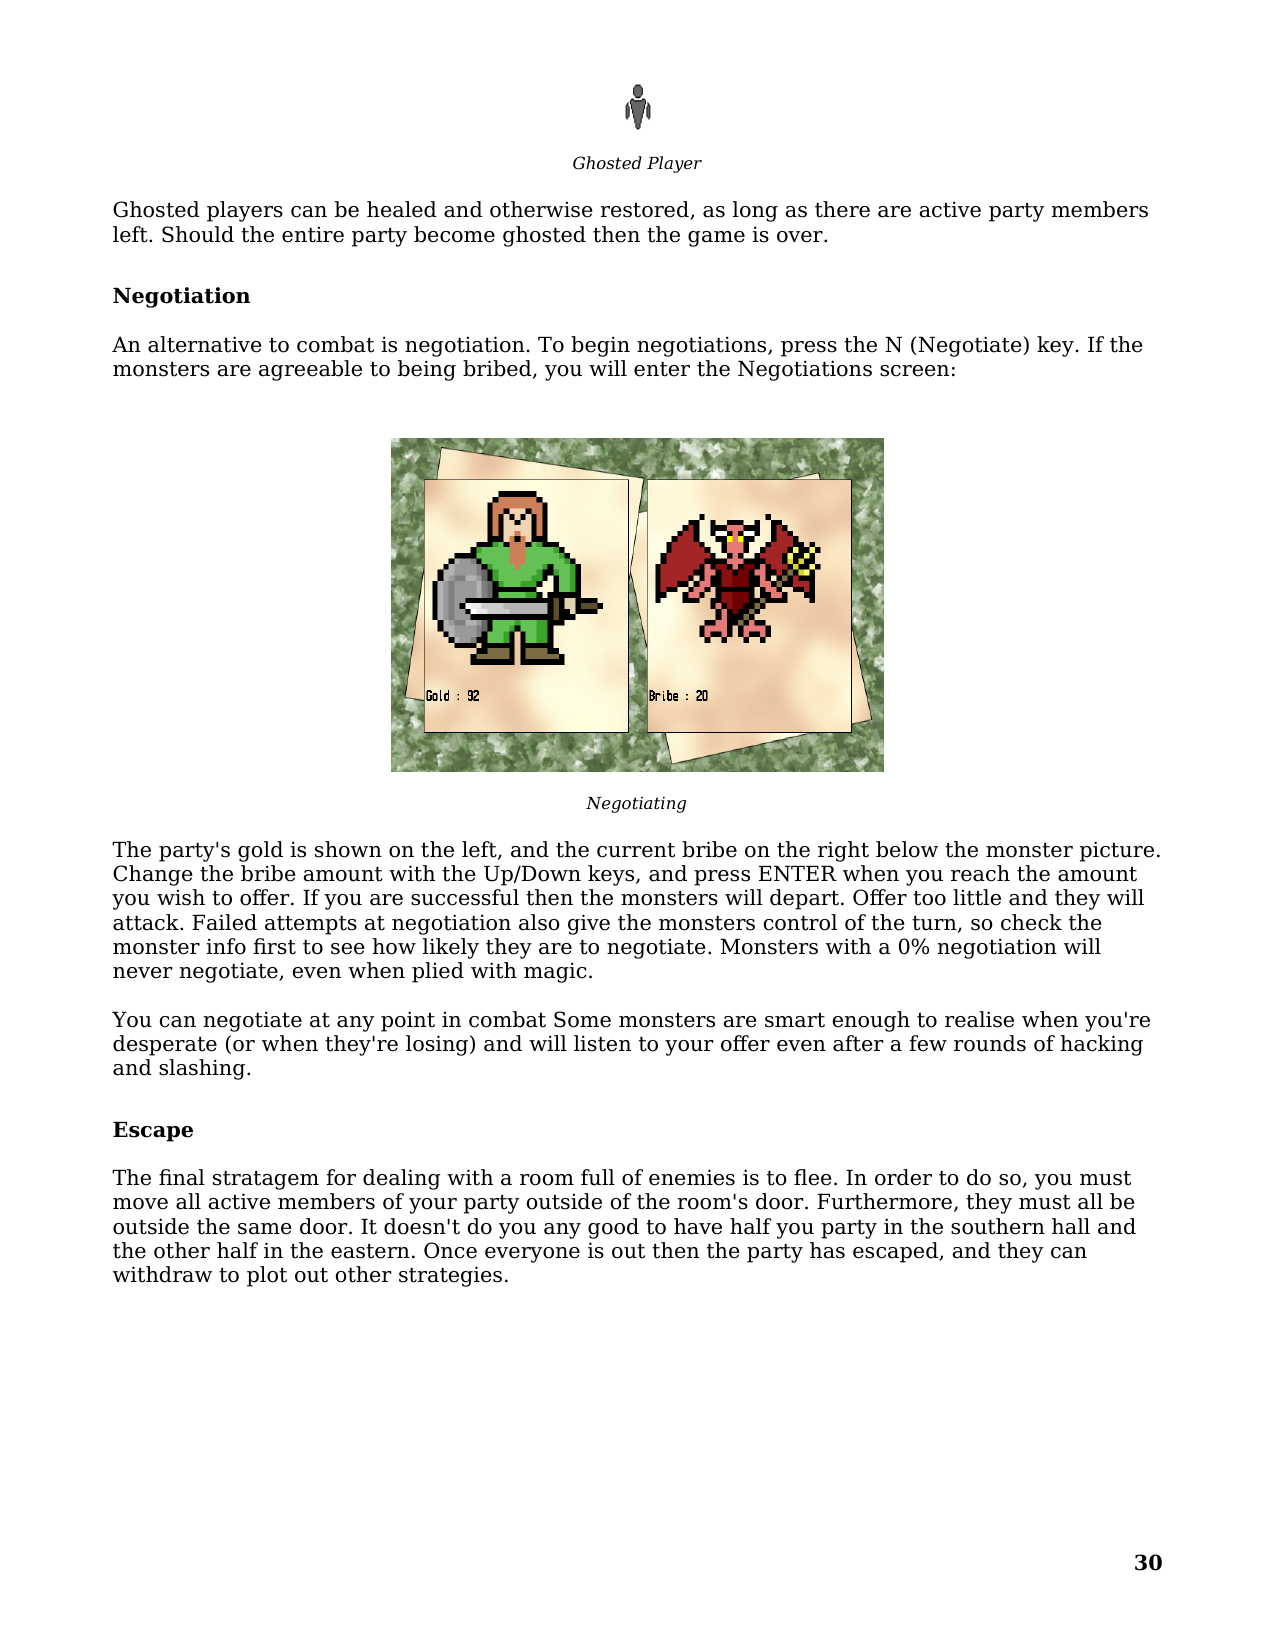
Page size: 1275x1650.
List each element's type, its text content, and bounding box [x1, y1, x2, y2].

picture [391, 438, 884, 772]
text Ghosted players can be healed and otherwise restored, as long as there are active party members left. Should the entire party become ghosted then the game is over. [112, 198, 1162, 247]
text Ghosted Player [112, 154, 1162, 173]
text The party's gold is shown on the left, and the current bribe on the right below the monster picture. Change the bribe amount with the Up/Down keys, and press ENTER when you reach the amount you wish to offer. If you are successful then the monsters will depart. Offer too little and they will attack. Failed attempts at negotiation also give the monsters control of the turn, so check the monster info first to see how likely they are to negotiate. Monsters with a 0% negotiation will never negotiate, even when plied with magic. [112, 838, 1162, 983]
text Negotiating [112, 793, 1162, 813]
subtitle Escape [112, 1117, 1162, 1142]
subtitle Negotiation [112, 284, 1162, 308]
text The final stratagem for dealing with a room full of enemies is to flee. In order to do so, you must move all active members of your party outside of the room's door. Furthermore, they must all be outside the same door. It doesn't do you any good to have half you party in the southern hall and the other half in the eastern. Once everyone is out then the party has escaped, and they can withdraw to plot out other strategies. [112, 1166, 1162, 1287]
text An alternative to combat is negotiation. To begin negotiations, press the N (Negotiate) key. If the monsters are agreeable to being bribed, you will enter the Negotiations screen: [112, 333, 1162, 381]
picture [620, 84, 655, 133]
text You can negotiate at any point in combat Some monsters are smart enough to realise when you're desperate (or when they're losing) and will listen to your offer even after a few rounds of hacking and slashing. [112, 1008, 1162, 1081]
